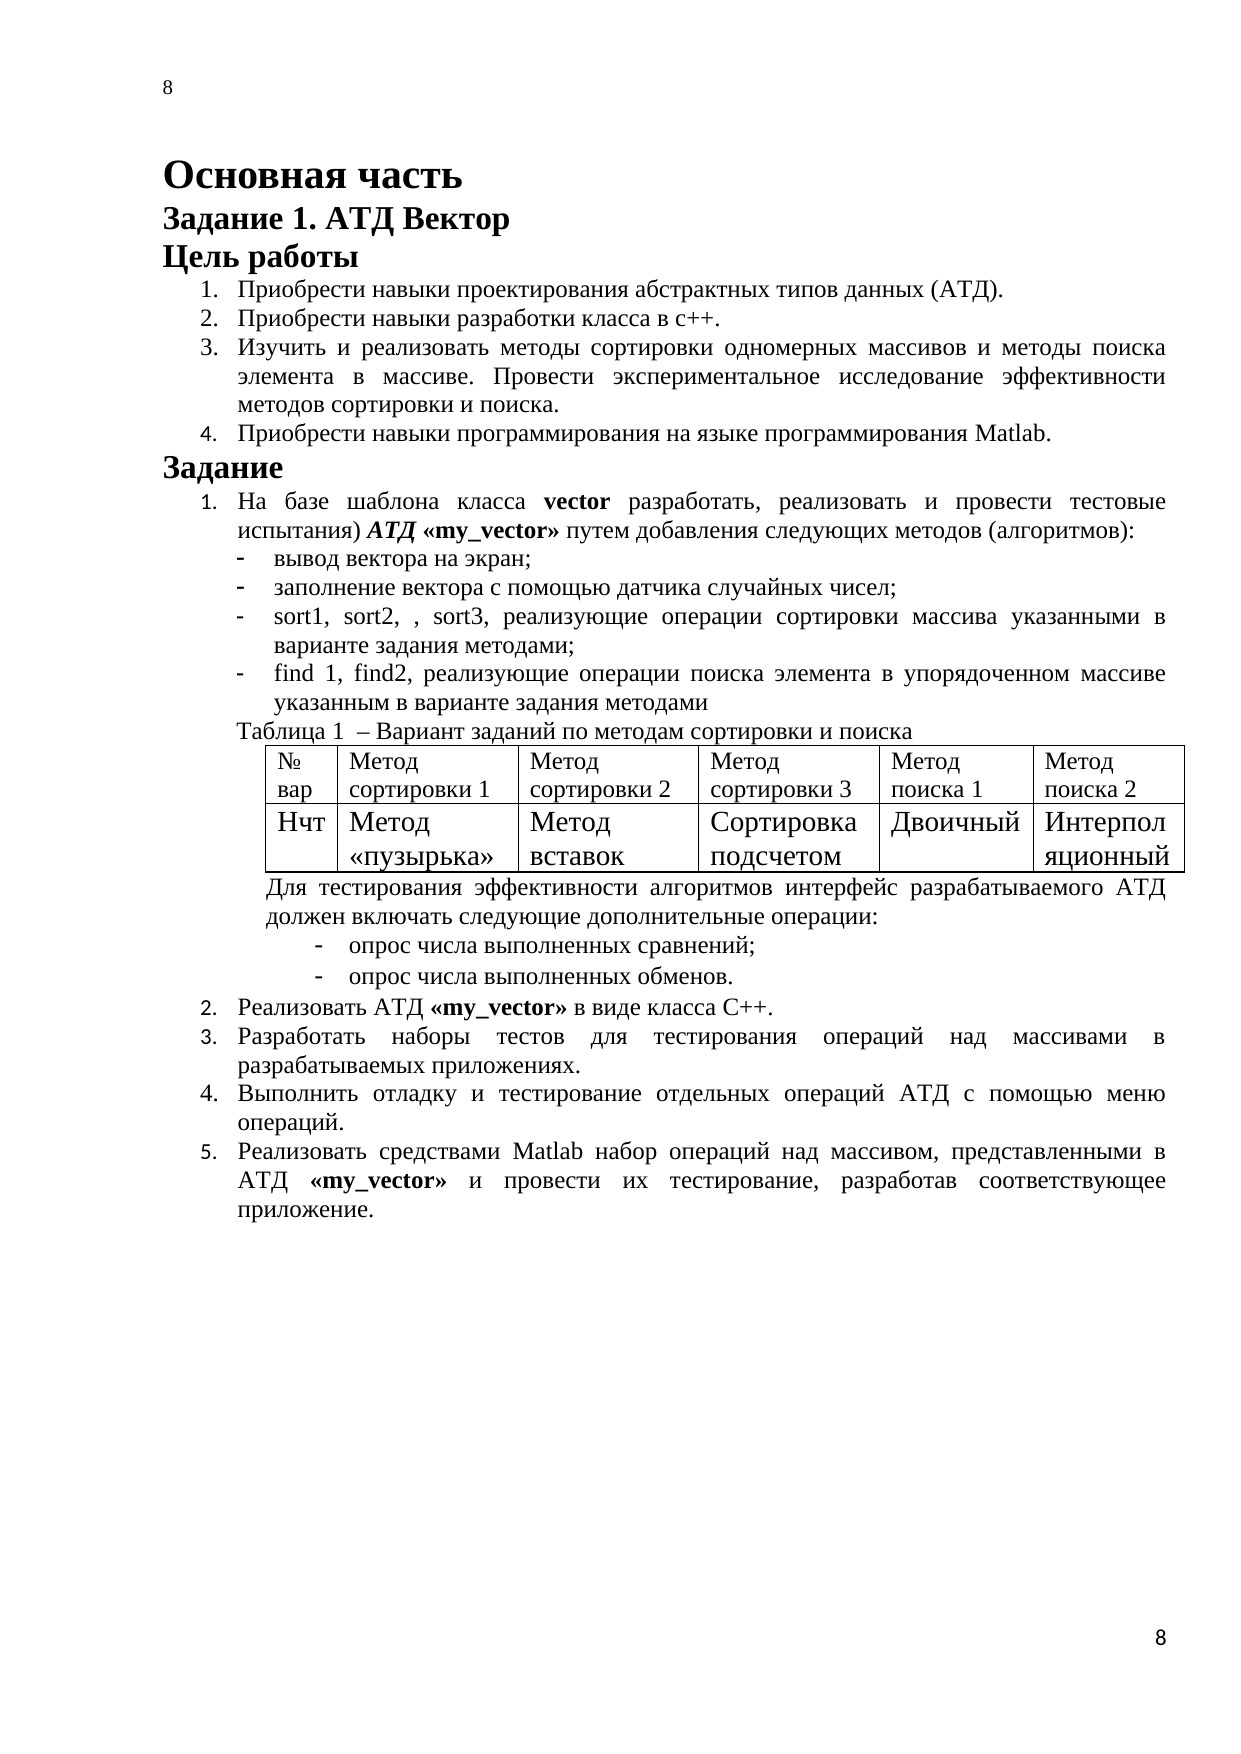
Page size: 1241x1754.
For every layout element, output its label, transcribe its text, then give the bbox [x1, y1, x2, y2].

list Приобрести навыки программирования на языке программирования Matlab. [200, 418, 1166, 447]
list Приобрести навыки разработки класса в с++. [200, 303, 1166, 332]
table_header Метод сортировки 2 [519, 746, 698, 803]
list Таблица 1 – Вариант заданий по методам сортировки и поиска [236, 716, 1166, 745]
subtitle Основная часть [162, 150, 1166, 198]
list Приобрести навыки проектирования абстрактных типов данных (АТД). [200, 274, 1166, 303]
list На базе шаблона класса vector разработать, реализовать и провести тестовые испытания) АТД «my_vector» путем добавления следующих методов (алгоритмов): [200, 486, 1166, 543]
table_cell Сортировка подсчетом [699, 804, 879, 871]
subtitle Задание [162, 447, 1166, 486]
list sort1, sort2, , sort3, реализующие операции сортировки массива указанными в варианте задания методами; [236, 601, 1166, 658]
list Разработать наборы тестов для тестирования операций над массивами в разрабатываемых приложениях. [200, 1021, 1166, 1078]
list опрос числа выполненных сравнений; [311, 930, 1166, 961]
table_cell Интерполяционный [1034, 804, 1184, 871]
table_cell Метод вставок [519, 804, 698, 871]
table_cell Метод «пузырька» [338, 804, 518, 871]
table_header Метод сортировки 3 [699, 746, 879, 803]
table_cell Двоичный [880, 804, 1033, 871]
table_header № вар [266, 746, 337, 803]
list вывод вектора на экран; [236, 543, 1166, 572]
list Реализовать АТД «my_vector» в виде класса C++. [200, 992, 1166, 1021]
text Для тестирования эффективности алгоритмов интерфейс разрабатываемого АТД должен включать следующие дополнительные операции: [266, 873, 1166, 930]
list опрос числа выполненных обменов. [311, 961, 1166, 992]
list Реализовать средствами Matlab набор операций над массивом, представленными в АТД «my_vector» и провести их тестирование, разработав соответствующее приложение. [200, 1136, 1166, 1223]
table_header Метод сортировки 1 [338, 746, 518, 803]
table_header Метод поиска 2 [1034, 746, 1184, 803]
list заполнение вектора с помощью датчика случайных чисел; [236, 572, 1166, 601]
subtitle Задание 1. АТД Вектор [162, 198, 1166, 236]
list Изучить и реализовать методы сортировки одномерных массивов и методы поиска элемента в массиве. Провести экспериментальное исследование эффективности методов сортировки и поиска. [200, 332, 1166, 418]
list find 1, find2, реализующие операции поиска элемента в упорядоченном массиве указанным в варианте задания методами [236, 658, 1166, 716]
list Выполнить отладку и тестирование отдельных операций АТД с помощью меню операций. [200, 1078, 1166, 1136]
subtitle Цель работы [162, 236, 1166, 274]
table_cell Нчт [266, 804, 337, 871]
table_header Метод поиска 1 [880, 746, 1033, 803]
